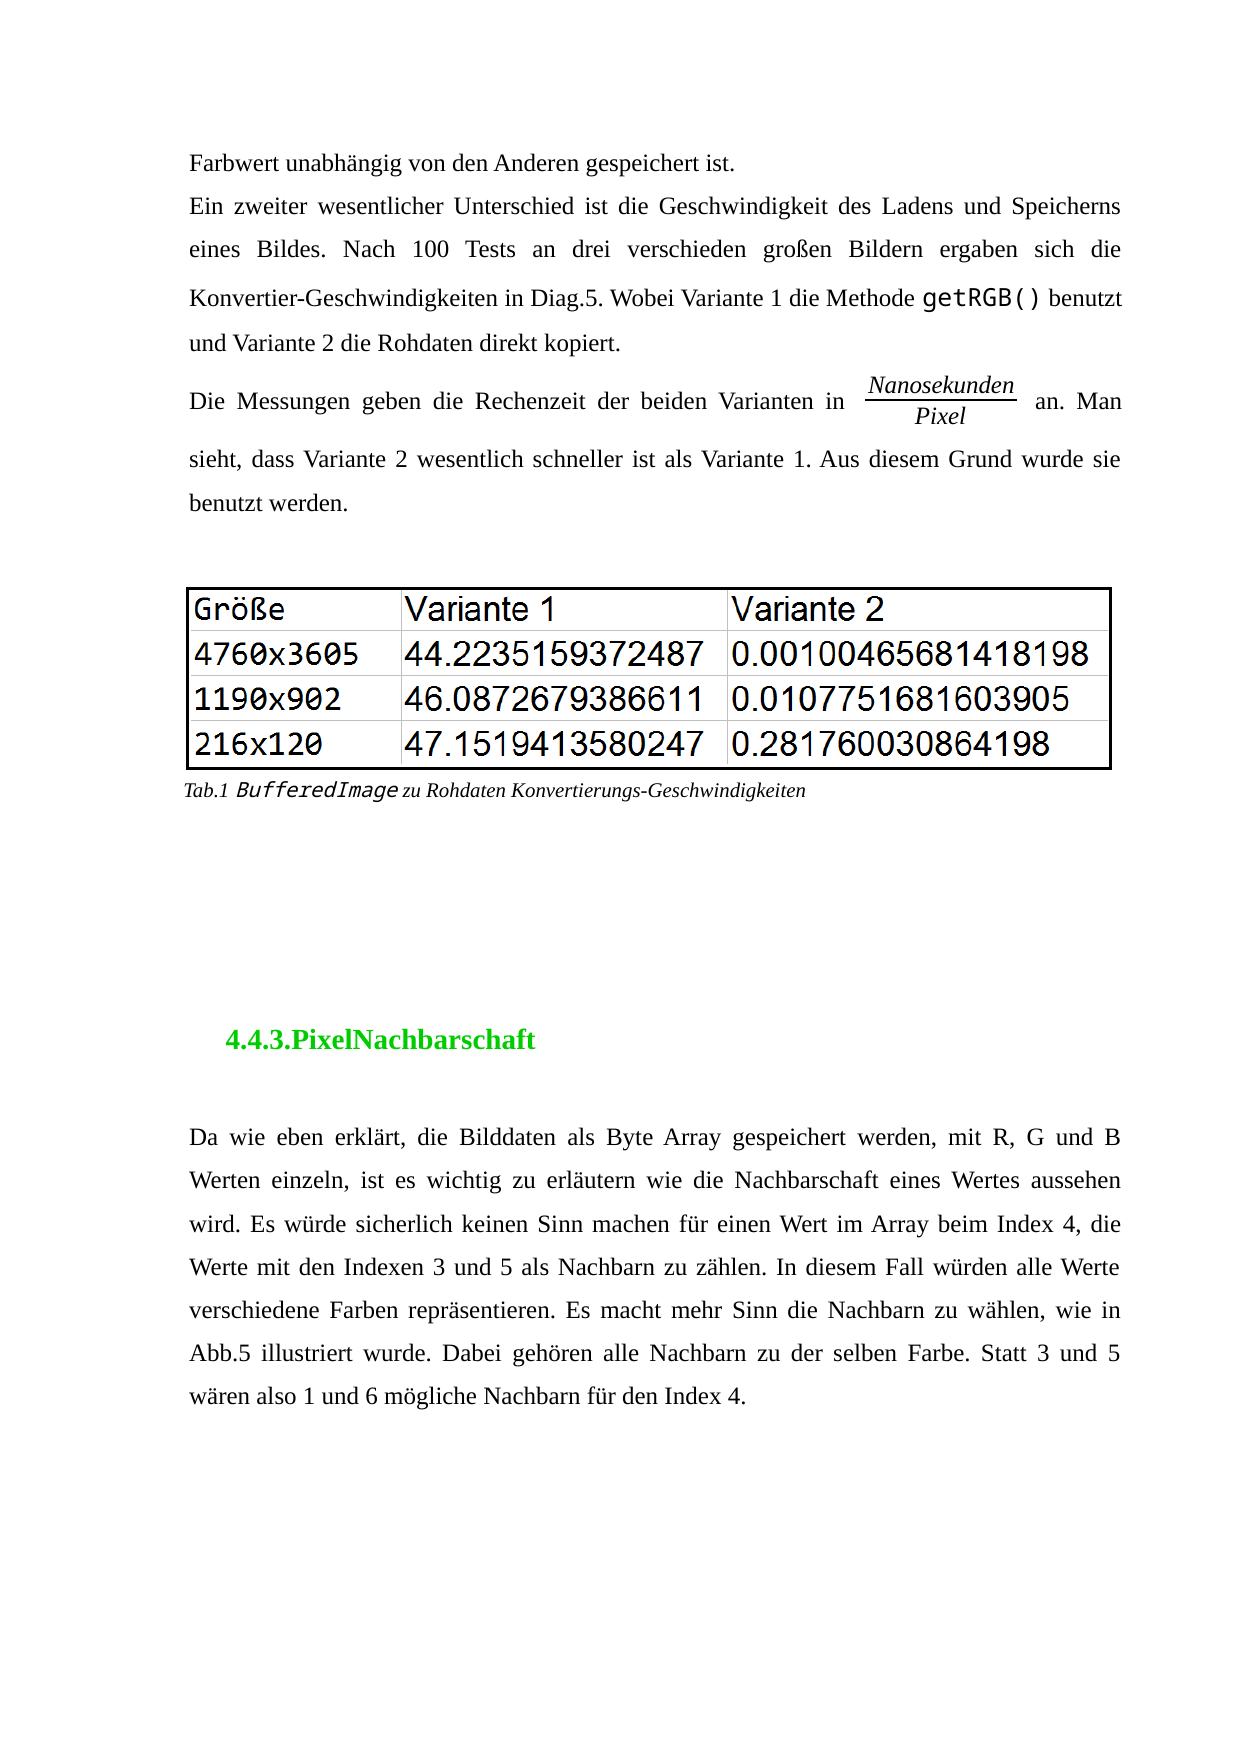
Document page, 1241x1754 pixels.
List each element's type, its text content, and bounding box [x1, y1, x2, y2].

text Tab.1 BufferedImage zu Rohdaten Konvertierungs-Geschwindigkeiten [183, 583, 1128, 804]
text Farbwert unabhängig von den Anderen gespeichert ist. [189, 148, 1122, 176]
text Ein zweiter wesentlicher Unterschied ist die Geschwindigkeit des Ladens und Speicherns eines Bildes. Nach 100 Tests an drei verschieden großen Bildern ergaben sich die Konvertier-Geschwindigkeiten in Diag.5. Wobei Variante 1 die Methode getRGB() benutzt und Variante 2 die Rohdaten direkt kopiert. [189, 191, 1122, 357]
text [183, 571, 1128, 583]
text Da wie eben erklärt, die Bilddaten als Byte Array gespeichert werden, mit R, G und B Werten einzeln, ist es wichtig zu erläutern wie die Nachbarschaft eines Wertes aussehen wird. Es würde sicherlich keinen Sinn machen für einen Wert im Array beim Index 4, die Werte mit den Indexen 3 und 5 als Nachbarn zu zählen. In diesem Fall würden alle Werte verschiedene Farben repräsentieren. Es macht mehr Sinn die Nachbarn zu wählen, wie in Abb.5 illustriert wurde. Dabei gehören alle Nachbarn zu der selben Farbe. Statt 3 und 5 wären also 1 und 6 mögliche Nachbarn für den Index 4. [189, 1122, 1122, 1410]
text Die Messungen geben die Rechenzeit der beiden Varianten inan. Man sieht, dass Variante 2 wesentlich schneller ist als Variante 1. Aus diesem Grund wurde sie benutzt werden. [189, 371, 1122, 516]
text 4.4.3.PixelNachbarschaft [189, 1022, 1122, 1055]
